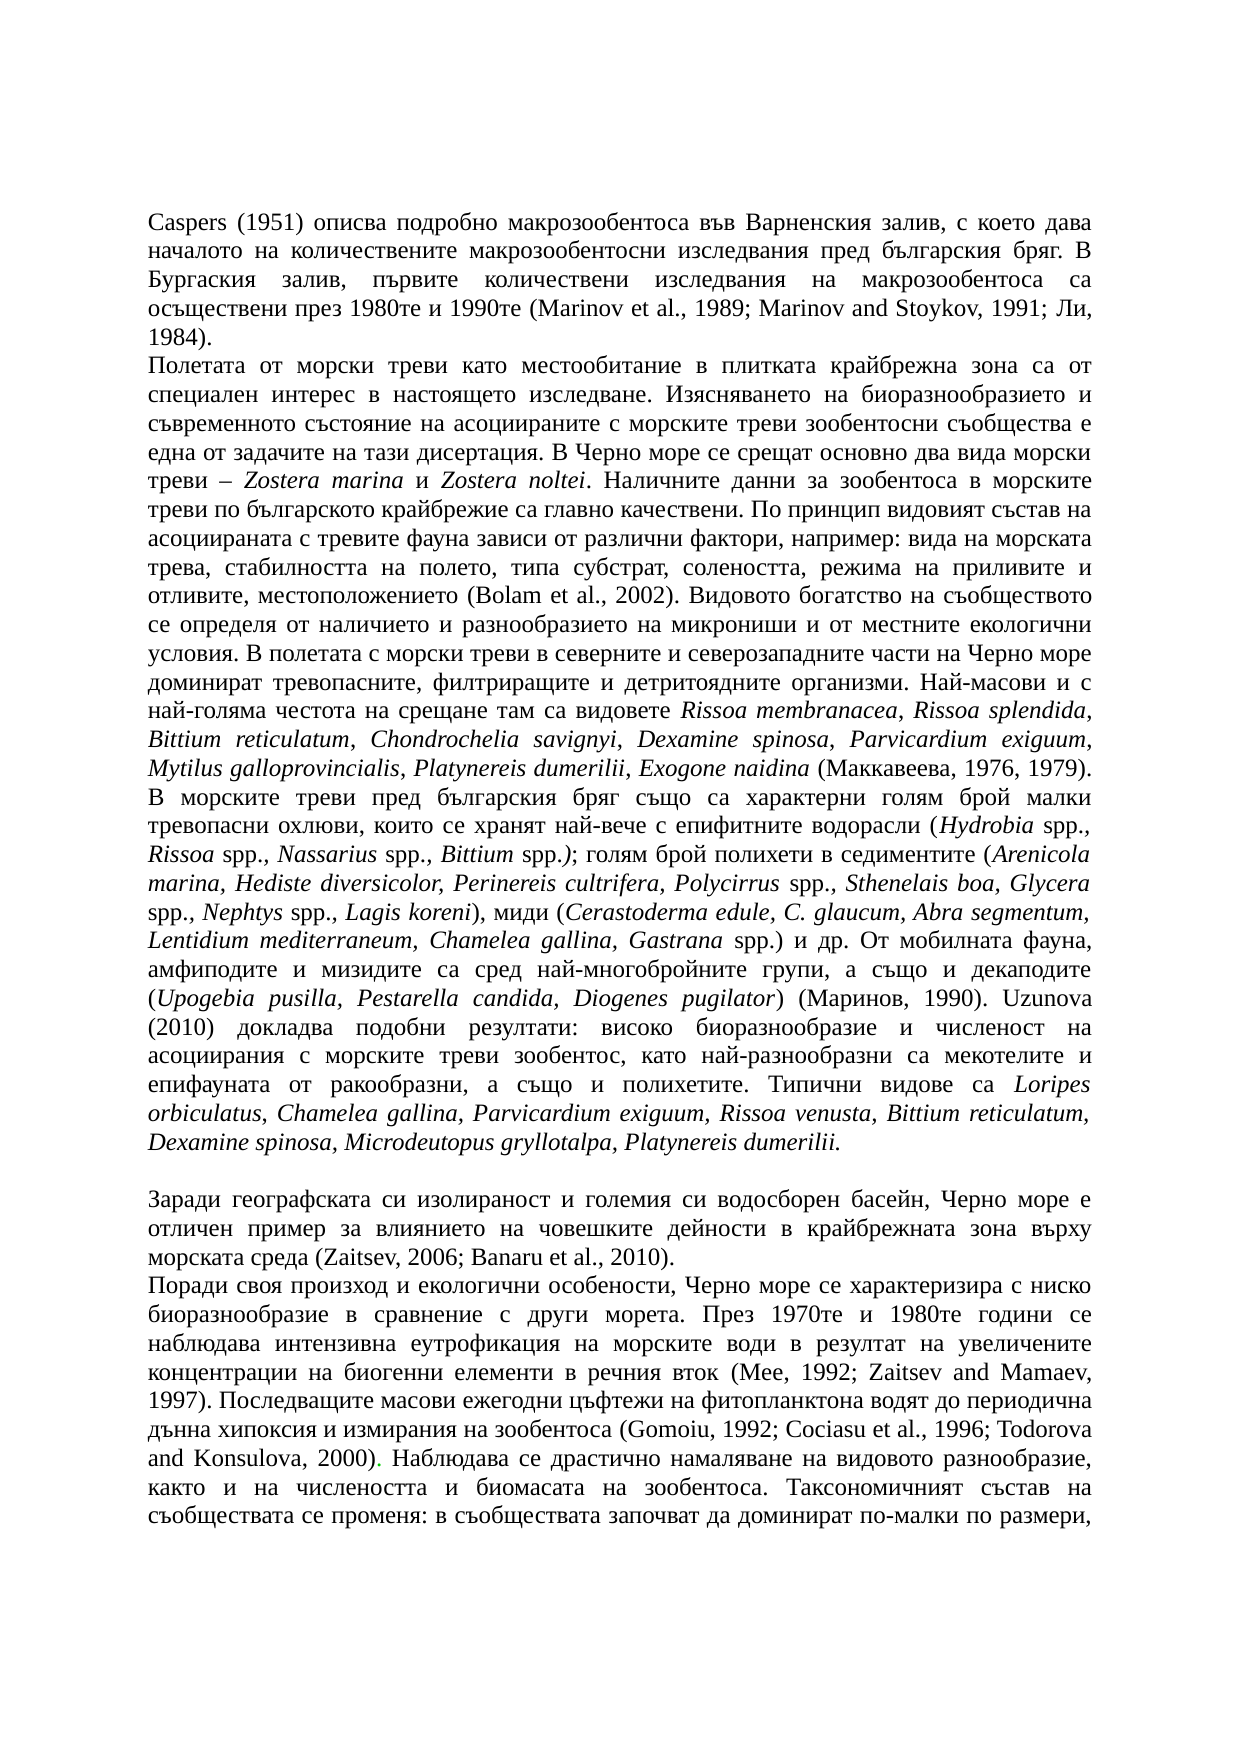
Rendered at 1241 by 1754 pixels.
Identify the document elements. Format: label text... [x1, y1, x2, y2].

text Заради географската си изолираност и големия си водосборен басейн, Черно море е отличен пример за влиянието на човешките дейности в крайбрежната зона върху морската среда (Zaitsev, 2006; Banaru et al., 2010). [148, 1184, 1093, 1270]
text Полетата от морски треви като местообитание в плитката крайбрежна зона са от специален интерес в настоящето изследване. Изясняването на биоразнообразието и съвременното състояние на асоциираните с морските треви зообентосни съобщества е една от задачите на тази дисертация. В Черно море се срещат основно два вида морски треви – Zostera marina и Zostera noltei. Наличните данни за зообентоса в морските треви по българското крайбрежие са главно качествени. По принцип видовият състав на асоциираната с тревите фауна зависи от различни фактори, например: вида на морската трева, стабилността на полето, типа субстрат, солеността, режима на приливите и отливите, местоположението (Bolam et al., 2002). Видовото богатство на съобществото се определя от наличието и разнообразието на микрониши и от местните екологични условия. В полетата с морски треви в северните и северозападните части на Черно море доминират тревопасните, филтриращите и детритоядните организми. Най-масови и с най-голяма честота на срещане там са видовете Rissoa membranacea, Rissoa splendida, Bittium reticulatum, Chondrochelia savignyi, Dexamine spinosa, Parvicardium exiguum, Mytilus galloprovincialis, Platynereis dumerilii, Exogone naidina (Маккавеева, 1976, 1979). В морските треви пред българския бряг също са характерни голям брой малки тревопасни охлюви, които се хранят най-вече с епифитните водорасли (Hydrobia spp., Rissoa spp., Nassarius spp., Bittium spp.); голям брой полихети в седиментите (Arenicola marina, Hediste diversicolor, Perinereis cultrifera, Polycirrus spp., Sthenelais boa, Glycera spp., Nephtys spp., Lagis koreni), миди (Cerastoderma edule, C. glaucum, Abra segmentum, Lentidium mediterraneum, Chamelea gallina, Gastrana spp.) и др. От мобилната фауна, амфиподите и мизидите са сред най-многобройните групи, а също и декаподите (Upogebia pusilla, Pestarella candida, Diogenes pugilator) (Маринов, 1990). Uzunova (2010) докладва подобни резултати: високо биоразнообразие и численост на асоциирания с морските треви зообентос, като най-разнообразни са мекотелите и епифауната от ракообразни, а също и полихетите. Типични видове са Loripes orbiculatus, Chamelea gallina, Parvicardium exiguum, Rissoa venusta, Bittium reticulatum, Dexamine spinosa, Microdeutopus gryllotalpa, Platynereis dumerilii. [148, 350, 1093, 1155]
text Поради своя произход и екологични особености, Черно море се характеризира с ниско биоразнообразие в сравнение с други морета. През 1970те и 1980те години се наблюдава интензивна еутрофикация на морските води в резултат на увеличените концентрации на биогенни елементи в речния вток (Mee, 1992; Zaitsev and Mamaev, 1997). Последващите масови ежегодни цъфтежи на фитопланктона водят до периодична дънна хипоксия и измирания на зообентоса (Gomoiu, 1992; Cociasu et al., 1996; Todorova and Konsulova, 2000). Наблюдава се драстично намаляване на видовото разнообразие, както и на числеността и биомасата на зообентоса. Таксономичният състав на съобществата се променя: в съобществата започват да доминират по-малки по размери, [148, 1270, 1093, 1529]
text Caspers (1951) описва подробно макрозообентоса във Варненския залив, с което дава началото на количествените макрозообентосни изследвания пред българския бряг. В Бургаския залив, първите количествени изследвания на макрозообентоса са осъществени през 1980те и 1990те (Marinov et al., 1989; Marinov and Stoykov, 1991; Ли, 1984). [148, 207, 1093, 350]
